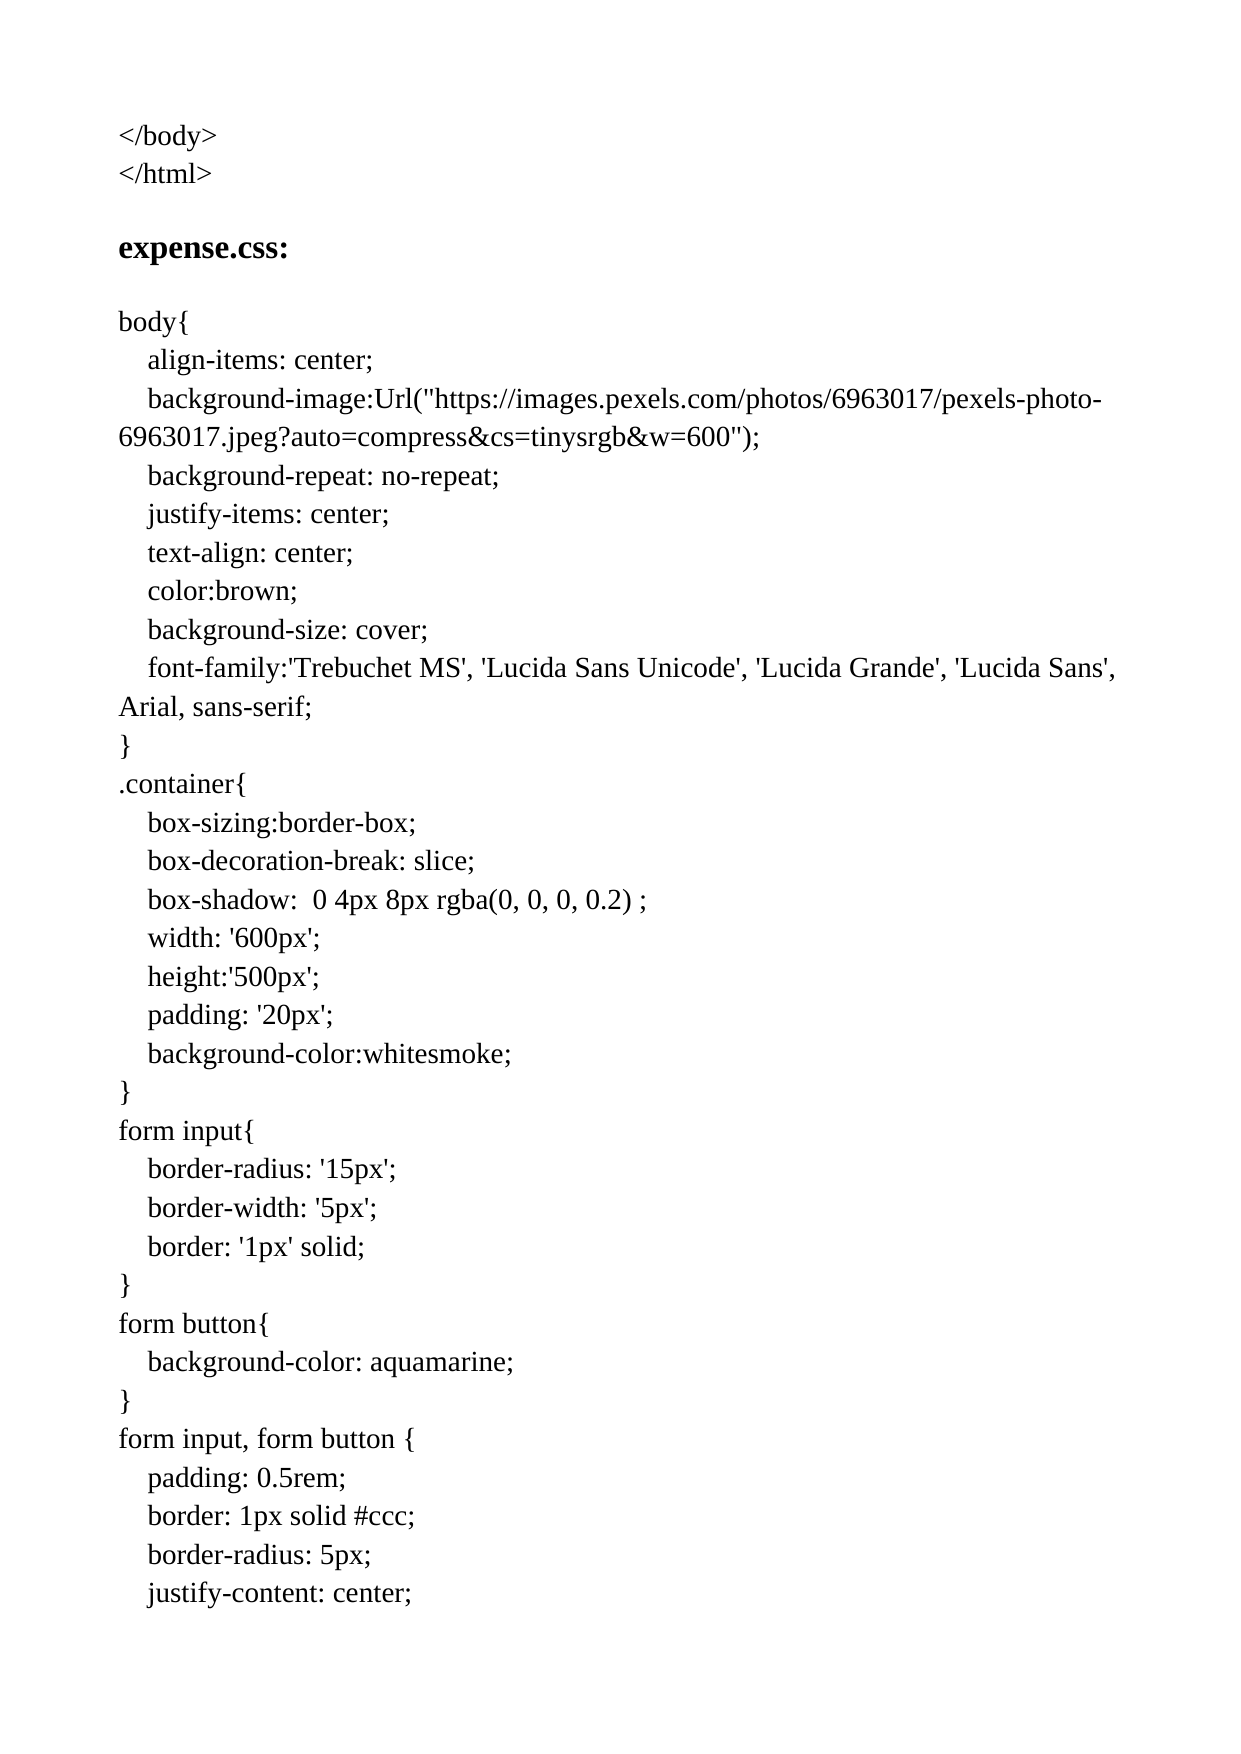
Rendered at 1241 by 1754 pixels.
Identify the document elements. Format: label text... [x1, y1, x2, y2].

text </body> [118, 118, 1122, 152]
text expense.css: [118, 227, 1122, 266]
text box-sizing:border-box; [118, 805, 1122, 838]
text height:'500px'; [118, 959, 1122, 992]
text background-color: aquamarine; [118, 1344, 1122, 1378]
text border: '1px' solid; [118, 1229, 1122, 1262]
text } [118, 1383, 1122, 1416]
text padding: '20px'; [118, 997, 1122, 1031]
text border-radius: '15px'; [118, 1152, 1122, 1185]
text border: 1px solid #ccc; [118, 1498, 1122, 1532]
text box-shadow: 0 4px 8px rgba(0, 0, 0, 0.2) ; [118, 882, 1122, 915]
text background-size: cover; [118, 612, 1122, 646]
text width: '600px'; [118, 920, 1122, 954]
text justify-content: center; [118, 1576, 1122, 1609]
text background-image:Url("https://images.pexels.com/photos/6963017/pexels-photo-6963017.jpeg?auto=compress&cs=tinysrgb&w=600"); [118, 381, 1122, 453]
text border-width: '5px'; [118, 1190, 1122, 1224]
text form input{ [118, 1113, 1122, 1147]
text form button{ [118, 1306, 1122, 1339]
text text-align: center; [118, 535, 1122, 568]
text .container{ [118, 766, 1122, 800]
text form input, form button { [118, 1421, 1122, 1455]
text } [118, 1074, 1122, 1108]
text color:brown; [118, 573, 1122, 607]
text font-family:'Trebuchet MS', 'Lucida Sans Unicode', 'Lucida Grande', 'Lucida Sans', Arial, sans-serif; [118, 651, 1122, 723]
text background-color:whitesmoke; [118, 1036, 1122, 1069]
text border-radius: 5px; [118, 1537, 1122, 1571]
text </html> [118, 157, 1122, 190]
text padding: 0.5rem; [118, 1460, 1122, 1493]
text justify-items: center; [118, 496, 1122, 530]
text align-items: center; [118, 342, 1122, 376]
text box-decoration-break: slice; [118, 843, 1122, 877]
text background-repeat: no-repeat; [118, 458, 1122, 491]
text } [118, 728, 1122, 761]
text } [118, 1267, 1122, 1301]
text body{ [118, 304, 1122, 337]
